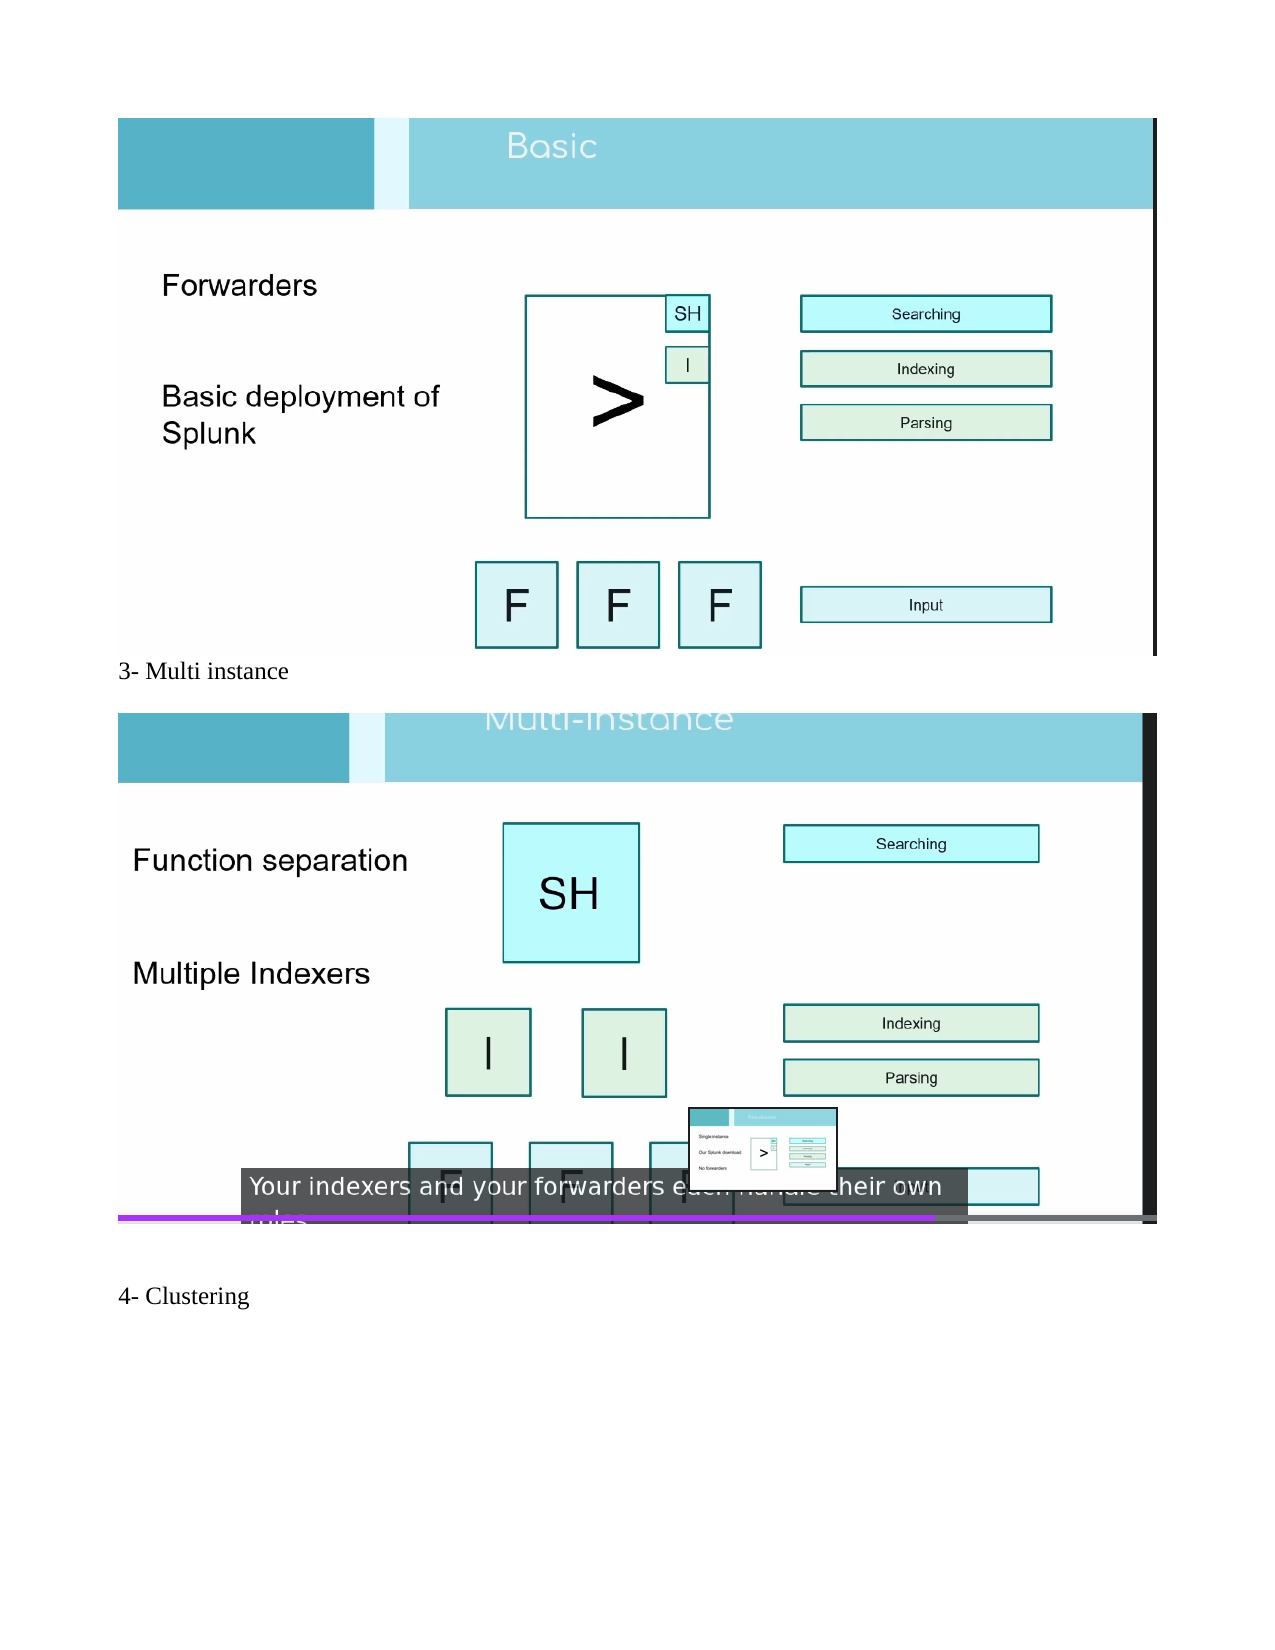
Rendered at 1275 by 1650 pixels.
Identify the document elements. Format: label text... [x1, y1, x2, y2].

text 3- Multi instance [118, 656, 1157, 684]
picture [118, 713, 1157, 1224]
text 4- Clustering [118, 1281, 1157, 1310]
picture [118, 118, 1157, 656]
